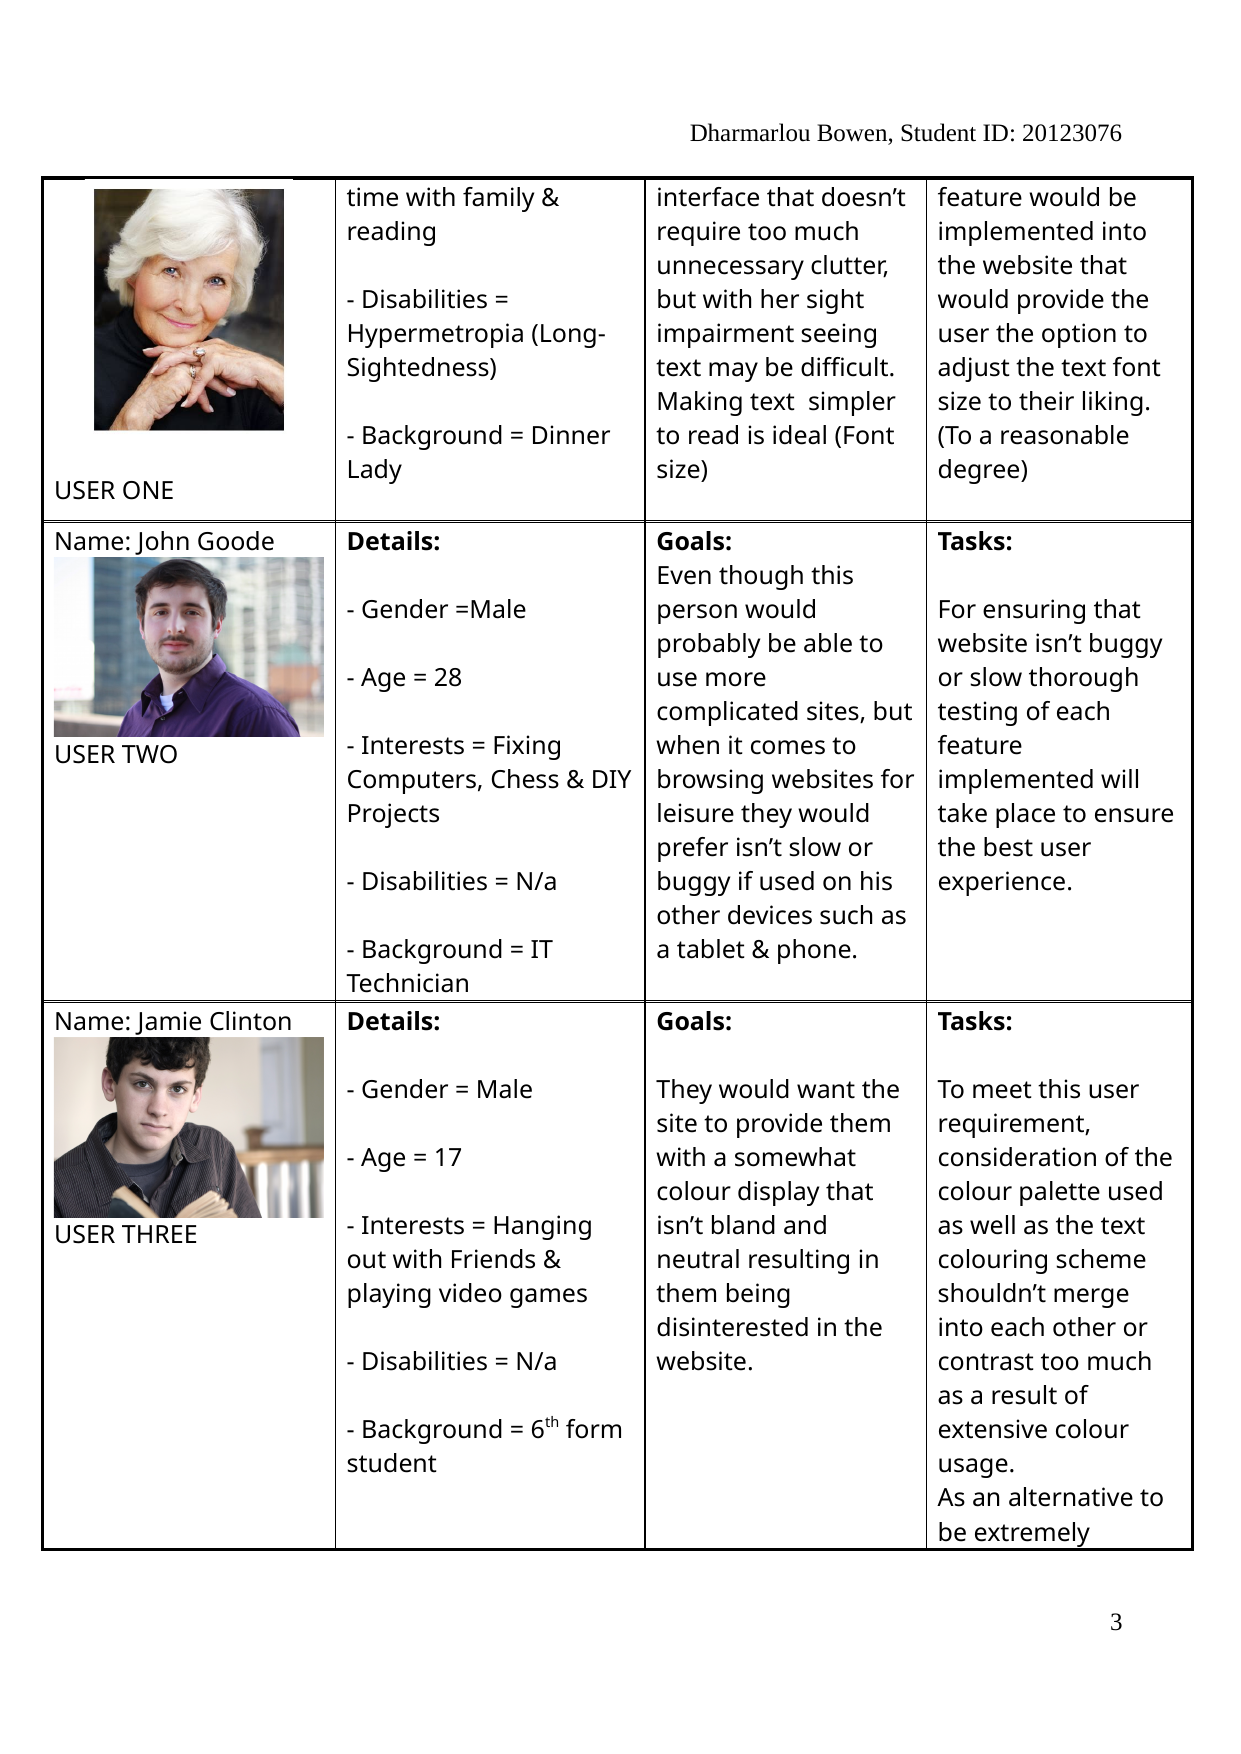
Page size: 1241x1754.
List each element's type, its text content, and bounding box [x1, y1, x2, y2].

table_cell Goals: They would want the site to provide them with a somewhat colour display that isn’t bland and neutral resulting in them being disinterested in the website. [646, 1003, 926, 1548]
picture [53, 1037, 324, 1218]
table_cell Tasks: To meet this user requirement, consideration of the colour palette used as well as the text colouring scheme shouldn’t merge into each other or contrast too much as a result of extensive colour usage. As an alternative to be extremely [927, 1003, 1191, 1548]
picture [53, 557, 324, 737]
table_cell Name: John Goode USER TWO [44, 523, 335, 1000]
table_cell Tasks: For ensuring that website isn’t buggy or slow thorough testing of each feature implemented will take place to ensure the best user experience. [927, 523, 1191, 1000]
table_cell Details: - Gender = Male - Age = 17 - Interests = Hanging out with Friends & playing video games - Disabilities = N/a - Background = 6th form student [336, 1003, 644, 1548]
table_cell Goals: Even though this person would probably be able to use more complicated sites, but when it comes to browsing websites for leisure they would prefer isn’t slow or buggy if used on his other devices such as a tablet & phone. [646, 523, 926, 1000]
table_header feature would be implemented into the website that would provide the user the option to adjust the text font size to their liking. (To a reasonable degree) [927, 180, 1191, 520]
table_cell Name: Jamie Clinton USER THREE [44, 1003, 335, 1548]
picture [84, 179, 293, 439]
table_header USER ONE [44, 180, 335, 520]
table_header interface that doesn’t require too much unnecessary clutter, but with her sight impairment seeing text may be difficult. Making text simpler to read is ideal (Font size) [646, 180, 926, 520]
table_cell Details: - Gender =Male - Age = 28 - Interests = Fixing Computers, Chess & DIY Projects - Disabilities = N/a - Background = IT Technician [336, 523, 644, 1000]
table_header time with family & reading - Disabilities = Hypermetropia (Long-Sightedness) - Background = Dinner Lady [336, 180, 644, 520]
